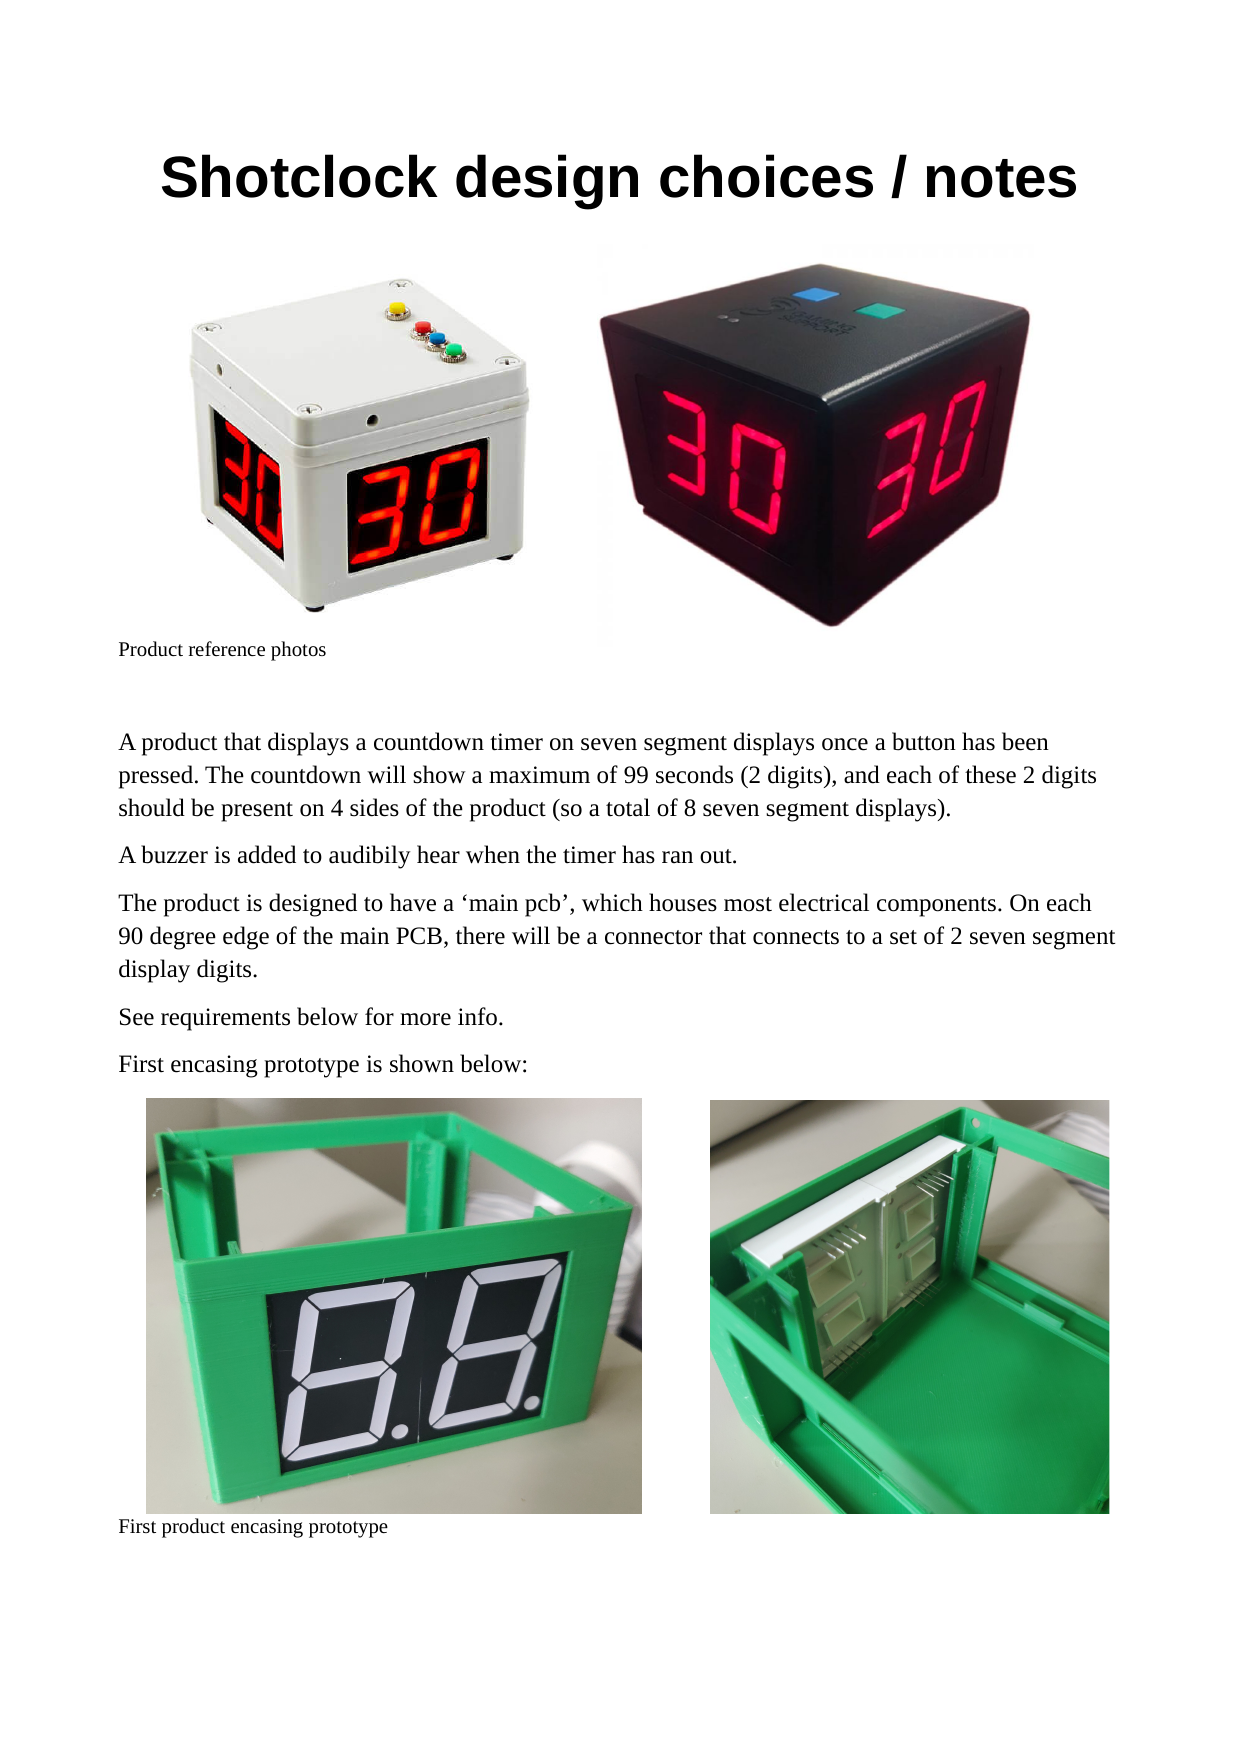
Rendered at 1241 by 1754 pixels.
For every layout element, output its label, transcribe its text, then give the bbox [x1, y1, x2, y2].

picture [597, 244, 1035, 647]
text Product reference photos [118, 270, 1122, 661]
text First product encasing prototype [118, 1097, 1122, 1538]
text A buzzer is added to audibily hear when the timer has ran out. [118, 841, 1122, 869]
picture [146, 1223, 642, 1347]
text A product that displays a countdown timer on seven segment displays once a button has been pressed. The countdown will show a maximum of 99 seconds (2 digits), and each of these 2 digits should be present on 4 sides of the product (so a total of 8 seven segment displays). [118, 727, 1122, 822]
title Shotclock design choices / notes [118, 143, 1122, 210]
text The product is designed to have a ‘main pcb’, which houses most electrical components. On each 90 degree edge of the main PCB, there will be a connector that connects to a set of 2 seven segment display digits. [118, 888, 1122, 983]
text See requirements below for more info. [118, 1002, 1122, 1031]
text First encasing prototype is shown below: [118, 1049, 1122, 1078]
picture [170, 256, 548, 634]
